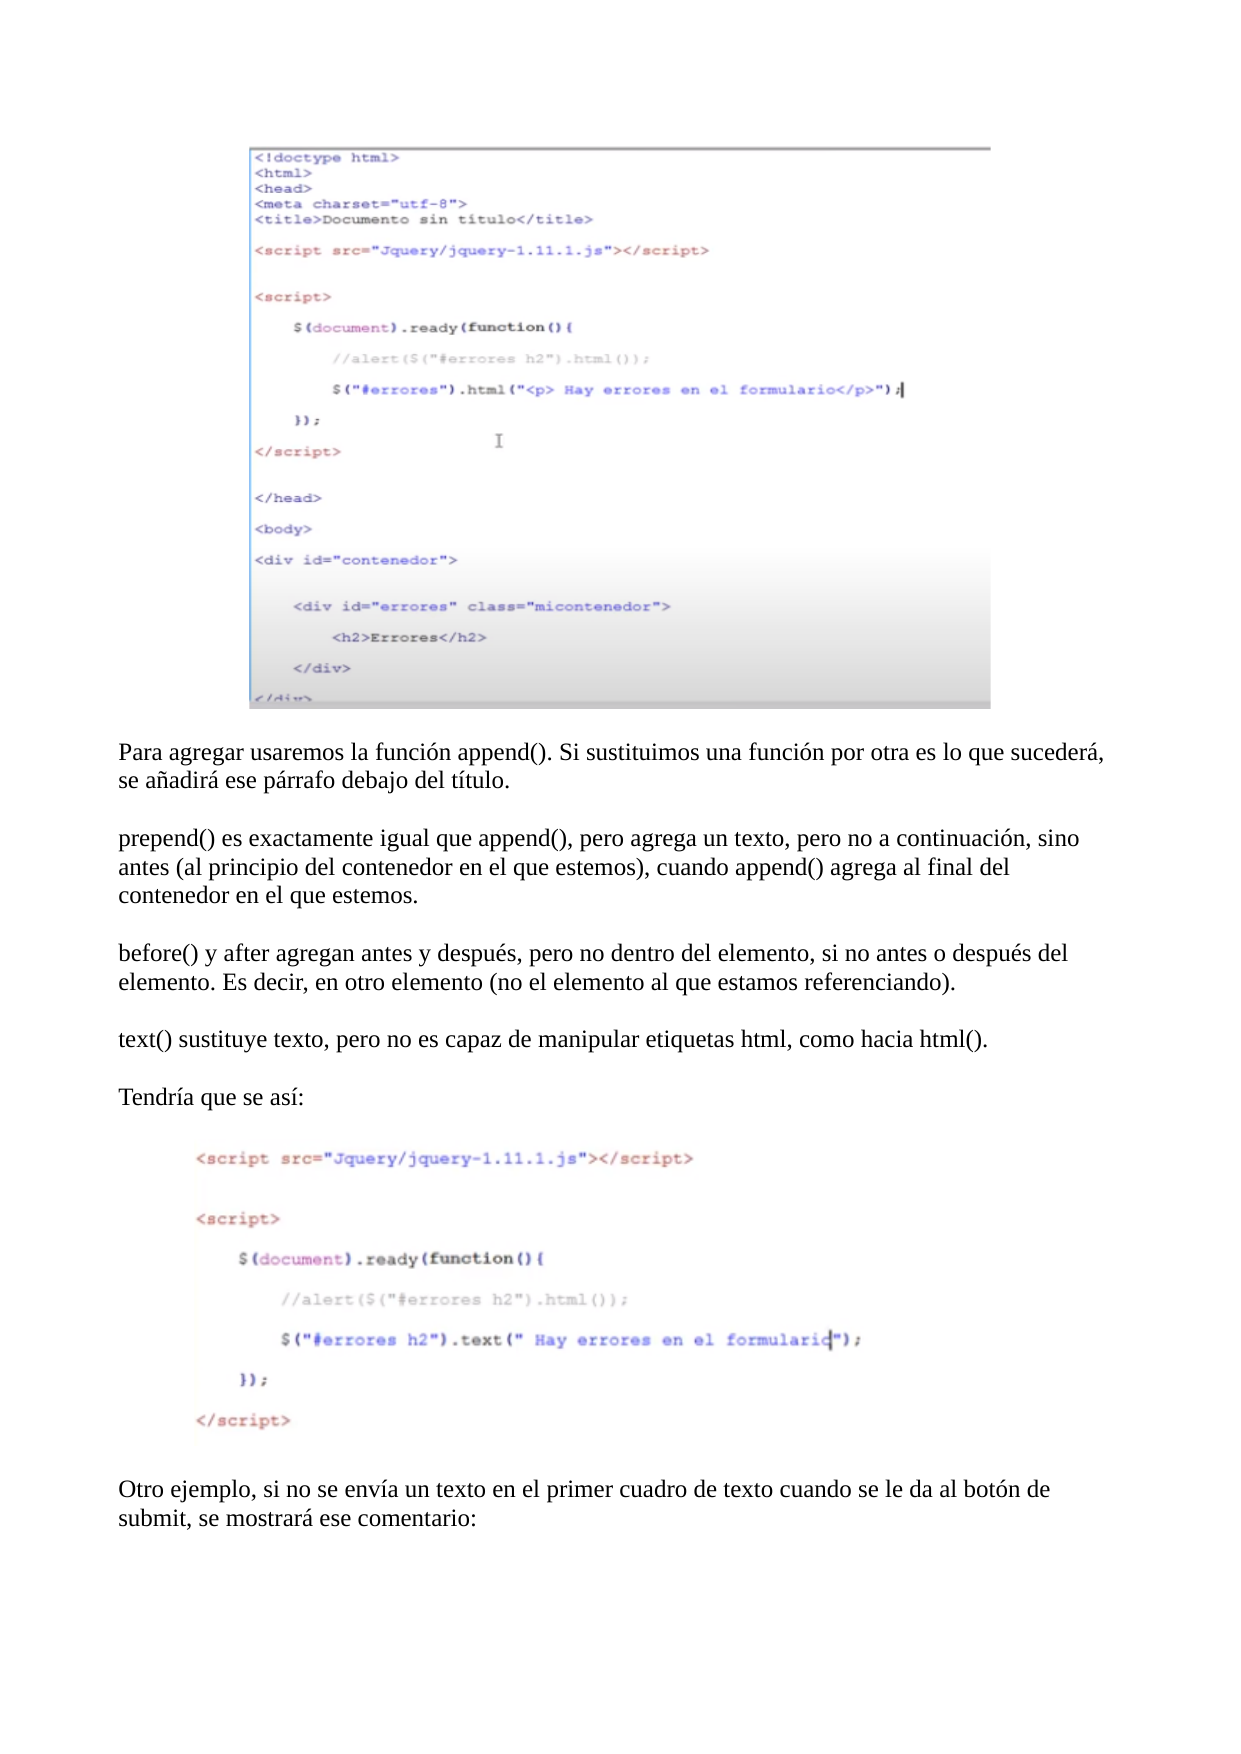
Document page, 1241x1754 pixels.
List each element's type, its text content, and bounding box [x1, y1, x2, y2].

text text() sustituye texto, pero no es capaz de manipular etiquetas html, como hacia html(). [118, 1024, 1122, 1053]
text before() y after agregan antes y después, pero no dentro del elemento, si no antes o después del elemento. Es decir, en otro elemento (no el elemento al que estamos referenciando). [118, 938, 1122, 996]
picture [193, 1139, 1047, 1446]
text prepend() es exactamente igual que append(), pero agrega un texto, pero no a continuación, sino antes (al principio del contenedor en el que estemos), cuando append() agrega al final del contenedor en el que estemos. [118, 823, 1122, 909]
text Otro ejemplo, si no se envía un texto en el primer cuadro de texto cuando se le da al botón de submit, se mostrará ese comentario: [118, 1474, 1122, 1532]
text Tendría que se así: [118, 1082, 1122, 1111]
text Para agregar usaremos la función append(). Si sustituimos una función por otra es lo que sucederá, se añadirá ese párrafo debajo del título. [118, 737, 1122, 794]
picture [249, 146, 991, 709]
